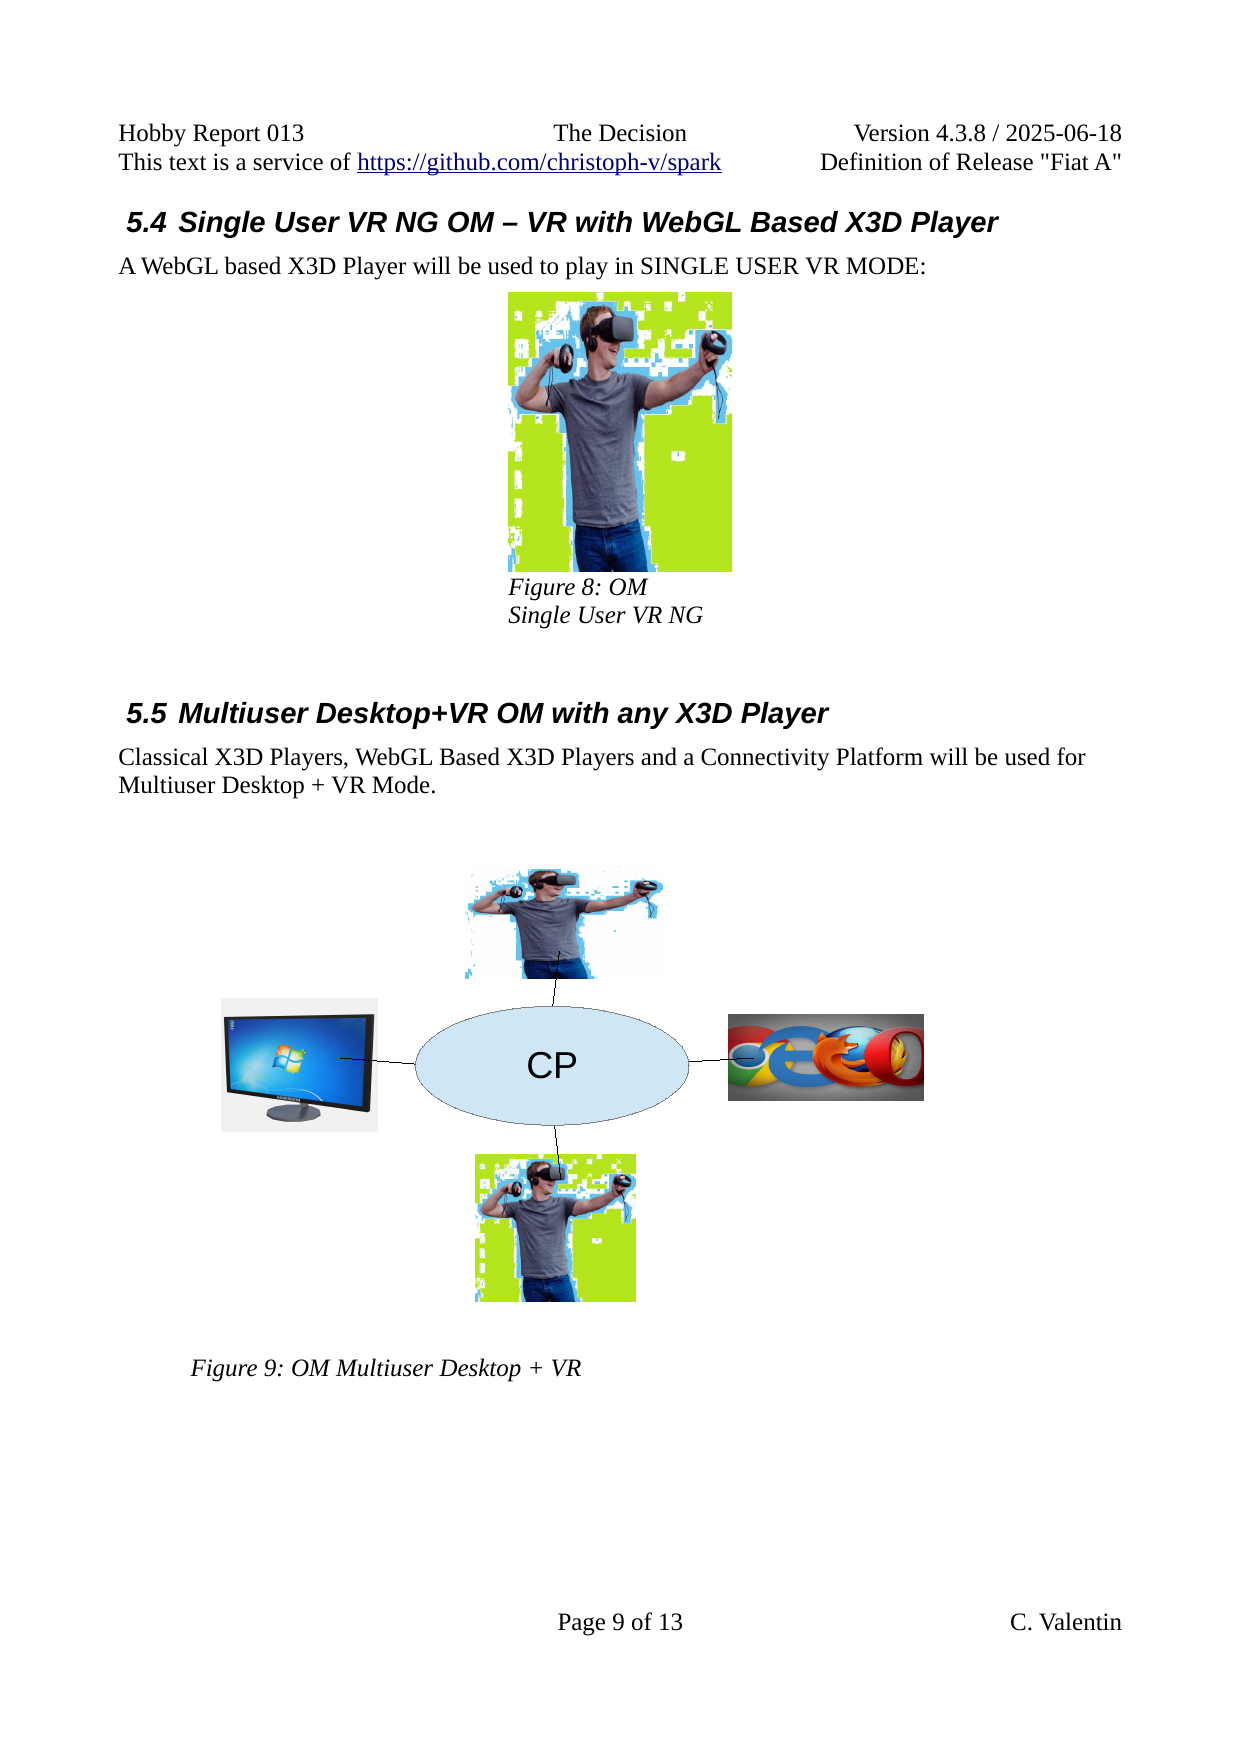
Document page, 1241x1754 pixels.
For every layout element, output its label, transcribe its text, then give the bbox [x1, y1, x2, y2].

text Figure 8: OM Single User VR NG [508, 572, 732, 629]
subtitle Single User VR NG OM – VR with WebGL Based X3D Player [118, 205, 1122, 239]
text Classical X3D Players, WebGL Based X3D Players and a Connectivity Platform will be used for Multiuser Desktop + VR Mode. [118, 742, 1122, 799]
text Figure 9: OM Multiuser Desktop + VR [190, 859, 984, 1382]
subtitle Multiuser Desktop+VR OM with any X3D Player [118, 696, 1122, 729]
text A WebGL based X3D Player will be used to play in SINGLE USER VR MODE: [118, 251, 1122, 280]
picture [508, 292, 733, 572]
